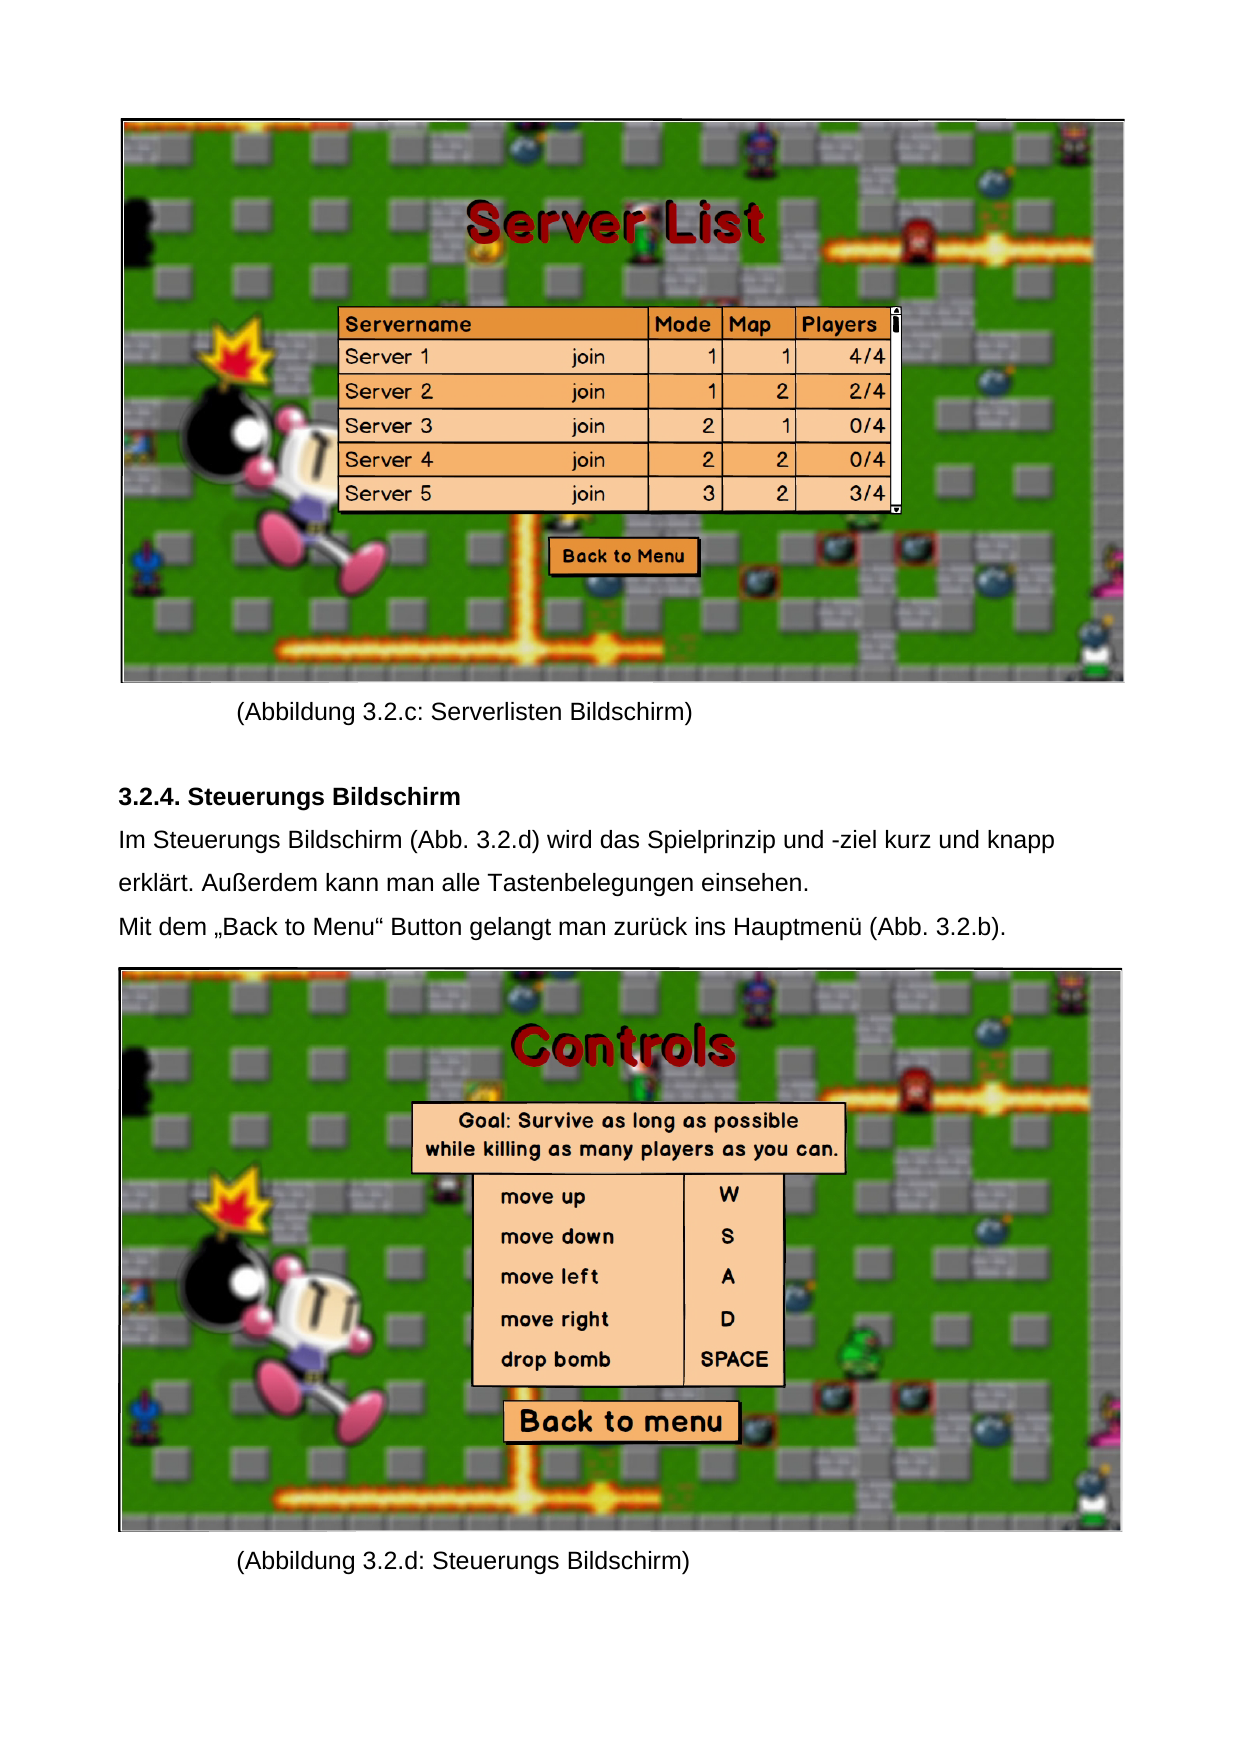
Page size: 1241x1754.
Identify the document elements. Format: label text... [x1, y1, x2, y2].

text 3.2.4. Steuerungs Bildschirm [118, 782, 1122, 811]
text Mit dem „Back to Menu“ Button gelangt man zurück ins Hauptmenü (Abb. 3.2.b). [118, 912, 1122, 940]
text Im Steuerungs Bildschirm (Abb. 3.2.d) wird das Spielprinzip und -ziel kurz und knapp erklärt. Außerdem kann man alle Tastenbelegungen einsehen. [118, 825, 1122, 897]
text (Abbildung 3.2.c: Serverlisten Bildschirm) [118, 118, 1122, 726]
text [118, 955, 1122, 967]
text (Abbildung 3.2.d: Steuerungs Bildschirm) [118, 1532, 1122, 1575]
